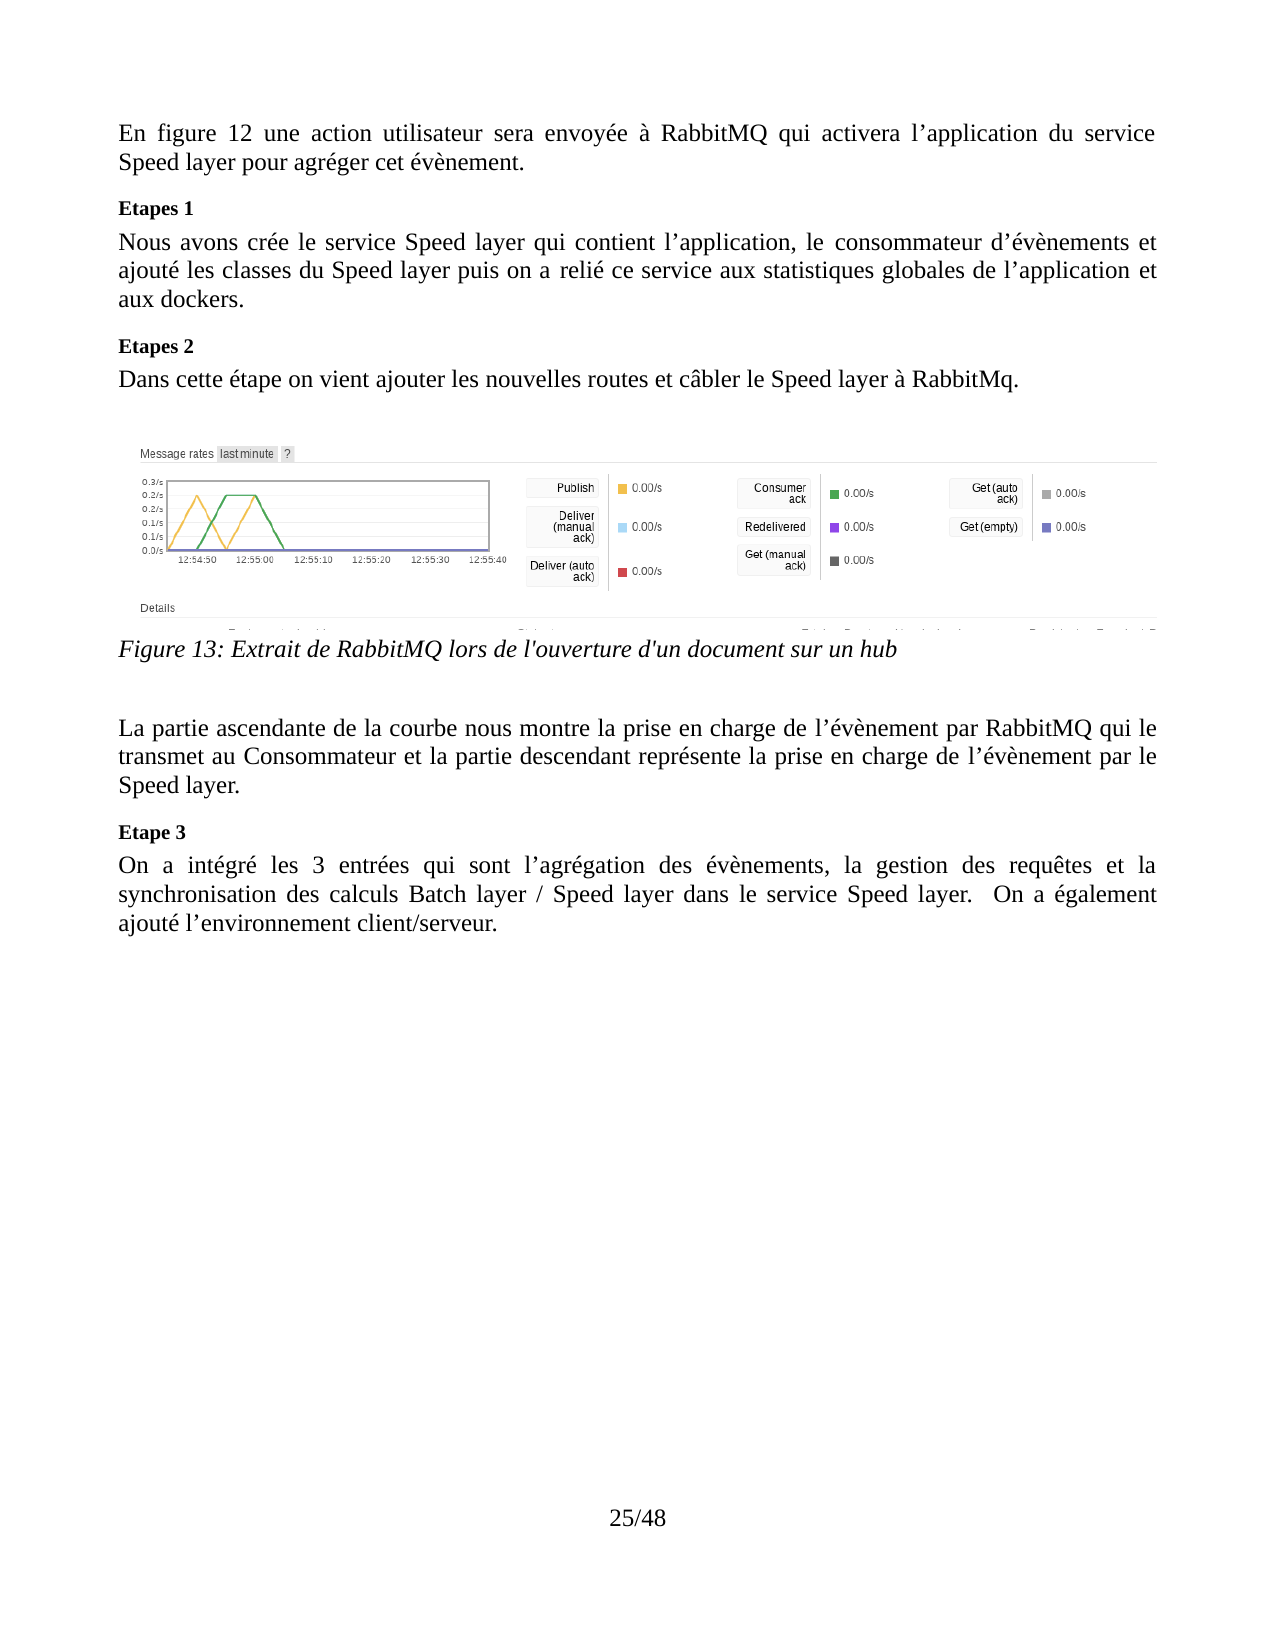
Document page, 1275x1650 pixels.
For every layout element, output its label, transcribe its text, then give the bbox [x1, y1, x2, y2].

text On a intégré les 3 entrées qui sont l’agrégation des évènements, la gestion des requêtes et la synchronisation des calculs Batch layer / Speed layer dans le service Speed layer. On a également ajouté l’environnement client/serveur. [118, 850, 1157, 936]
subtitle Etape 3 [118, 819, 1157, 844]
subtitle Etapes 2 [118, 334, 1157, 358]
text [118, 423, 1157, 435]
text Figure 13: Extrait de RabbitMQ lors de l'ouverture d'un document sur un hub [118, 630, 1157, 663]
text En figure 12 une action utilisateur sera envoyée à RabbitMQ qui activera l’application du service Speed layer pour agréger cet évènement. [118, 118, 1157, 176]
text La partie ascendante de la courbe nous montre la prise en charge de l’évènement par RabbitMQ qui le transmet au Consommateur et la partie descendant représente la prise en charge de l’évènement par le Speed layer. [118, 713, 1157, 799]
picture [118, 435, 1157, 630]
text Dans cette étape on vient ajouter les nouvelles routes et câbler le Speed layer à RabbitMq. [118, 364, 1157, 393]
subtitle Etapes 1 [118, 196, 1157, 220]
text Nous avons crée le service Speed layer qui contient l’application, le consommateur d’évènements et ajouté les classes du Speed layer puis on a relié ce service aux statistiques globales de l’application et aux dockers. [118, 227, 1157, 313]
